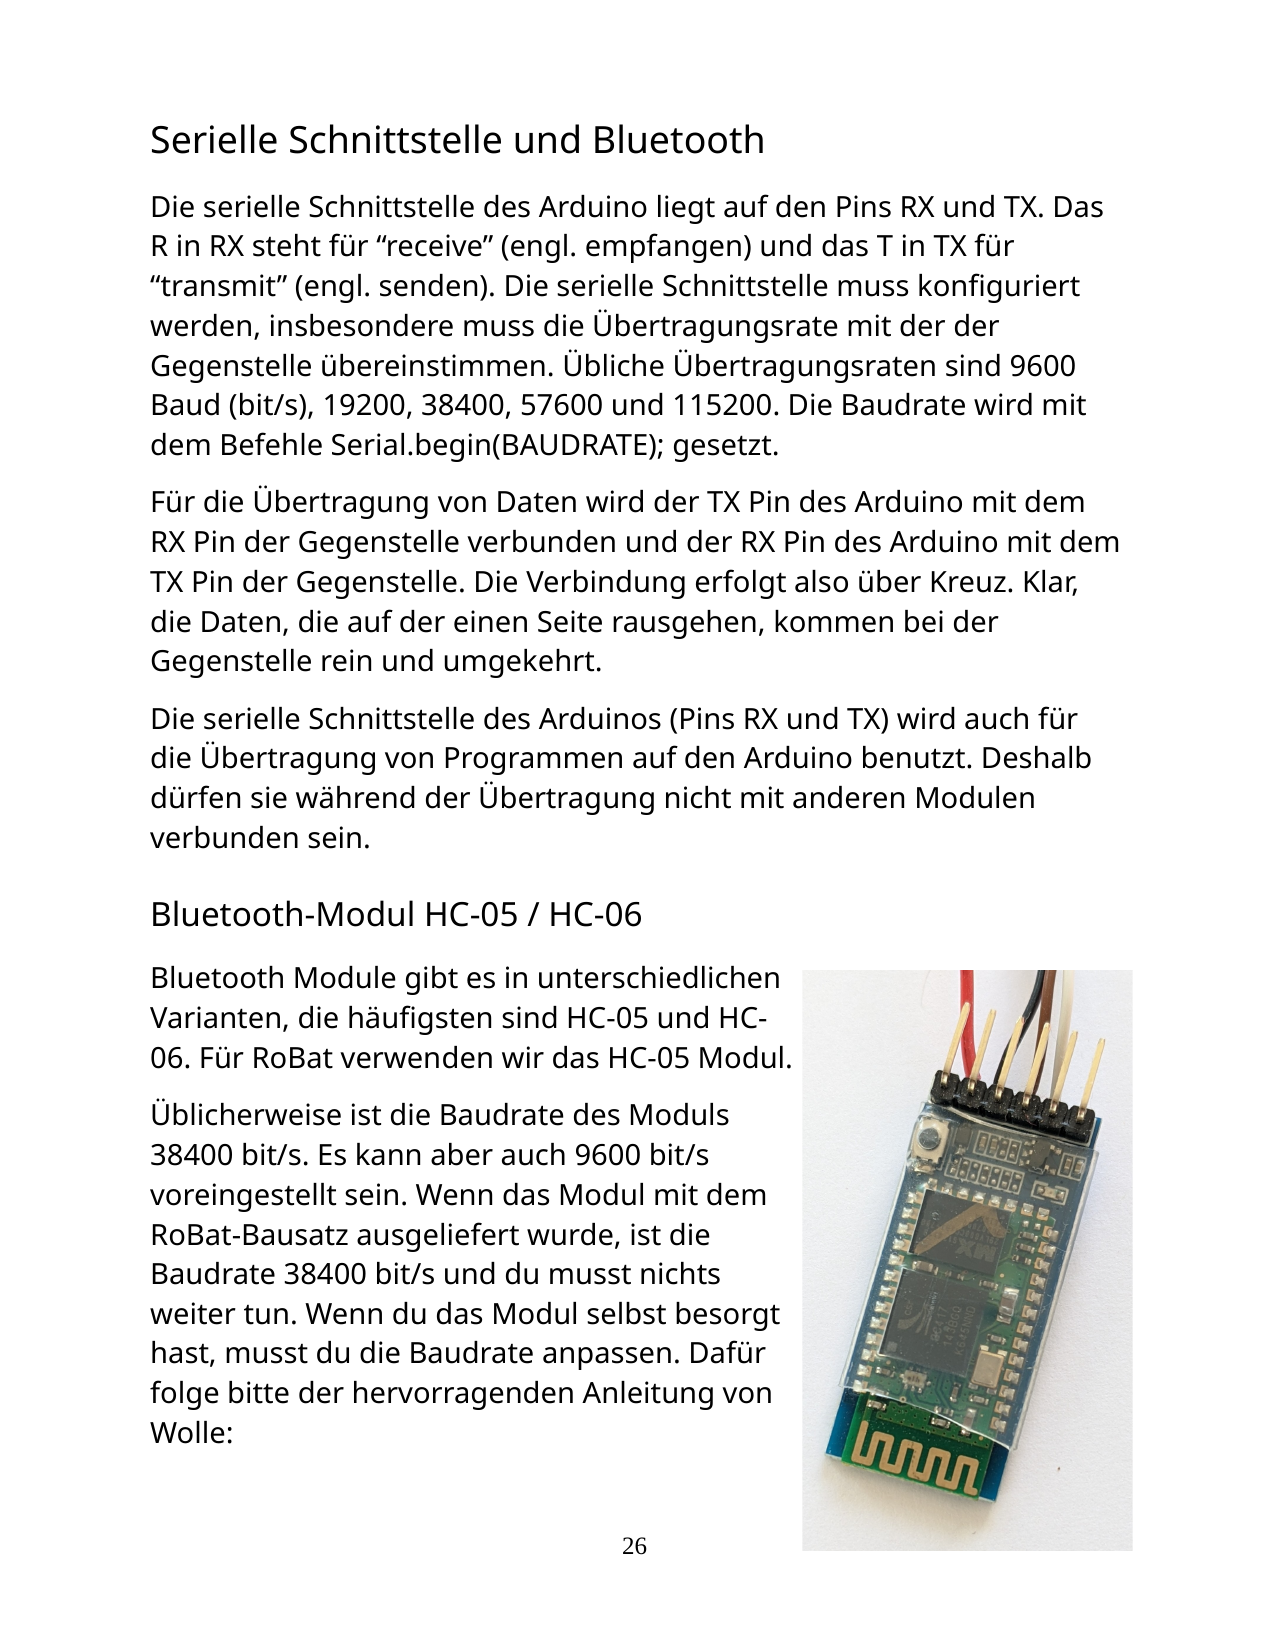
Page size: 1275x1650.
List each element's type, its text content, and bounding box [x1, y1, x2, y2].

subtitle Serielle Schnittstelle und Bluetooth [150, 113, 1125, 164]
text Bluetooth Module gibt es in unterschiedlichen Varianten, die häufigsten sind HC-05 und HC-06. Für RoBat verwen­den wir das HC-05 Modul. [150, 958, 1125, 1077]
text Für die Übertragung von Daten wird der TX Pin des Arduino mit dem RX Pin der Gegenstelle verbunden und der RX Pin des Arduino mit dem TX Pin der Gegenstelle. Die Verbindung erfolgt also über Kreuz. Klar, die Daten, die auf der einen Seite rausgehen, kommen bei der Gegenstelle rein und umgekehrt. [150, 482, 1125, 680]
subtitle Bluetooth-Modul HC-05 / HC-06 [150, 891, 1125, 936]
text Die serielle Schnittstelle des Arduinos (Pins RX und TX) wird auch für die Übertragung von Programmen auf den Arduino benutzt. Deshalb dürfen sie während der Übertragung nicht mit anderen Modulen verbunden sein. [150, 698, 1125, 857]
text Die serielle Schnittstelle des Arduino liegt auf den Pins RX und TX. Das R in RX steht für “receive” (engl. empfangen) und das T in TX für “transmit” (engl. senden). Die serielle Schnittstelle muss konfiguriert werden, insbesondere muss die Übertragungsrate mit der der Gegenstelle übereinstimmen. Übliche Übertragungsraten sind 9600 Baud (bit/s), 19200, 38400, 57600 und 115200. Die Baudrate wird mit dem Befehle Serial.begin(BAUDRATE); gesetzt. [150, 186, 1125, 464]
picture [802, 970, 1133, 1551]
text Üblicherweise ist die Baudrate des Moduls 38400 bit/s. Es kann aber auch 9600 bit/s voreingestellt sein. Wenn das Modul mit dem RoBat-Bausatz ausgeliefert wurde, ist die Baudrate 38400 bit/s und du musst nichts weiter tun. Wenn du das Modul selbst besorgt hast, musst du die Baudrate anpassen. Dafür folge bitte der hervorragenden Anleitung von Wolle: [150, 1095, 802, 1452]
